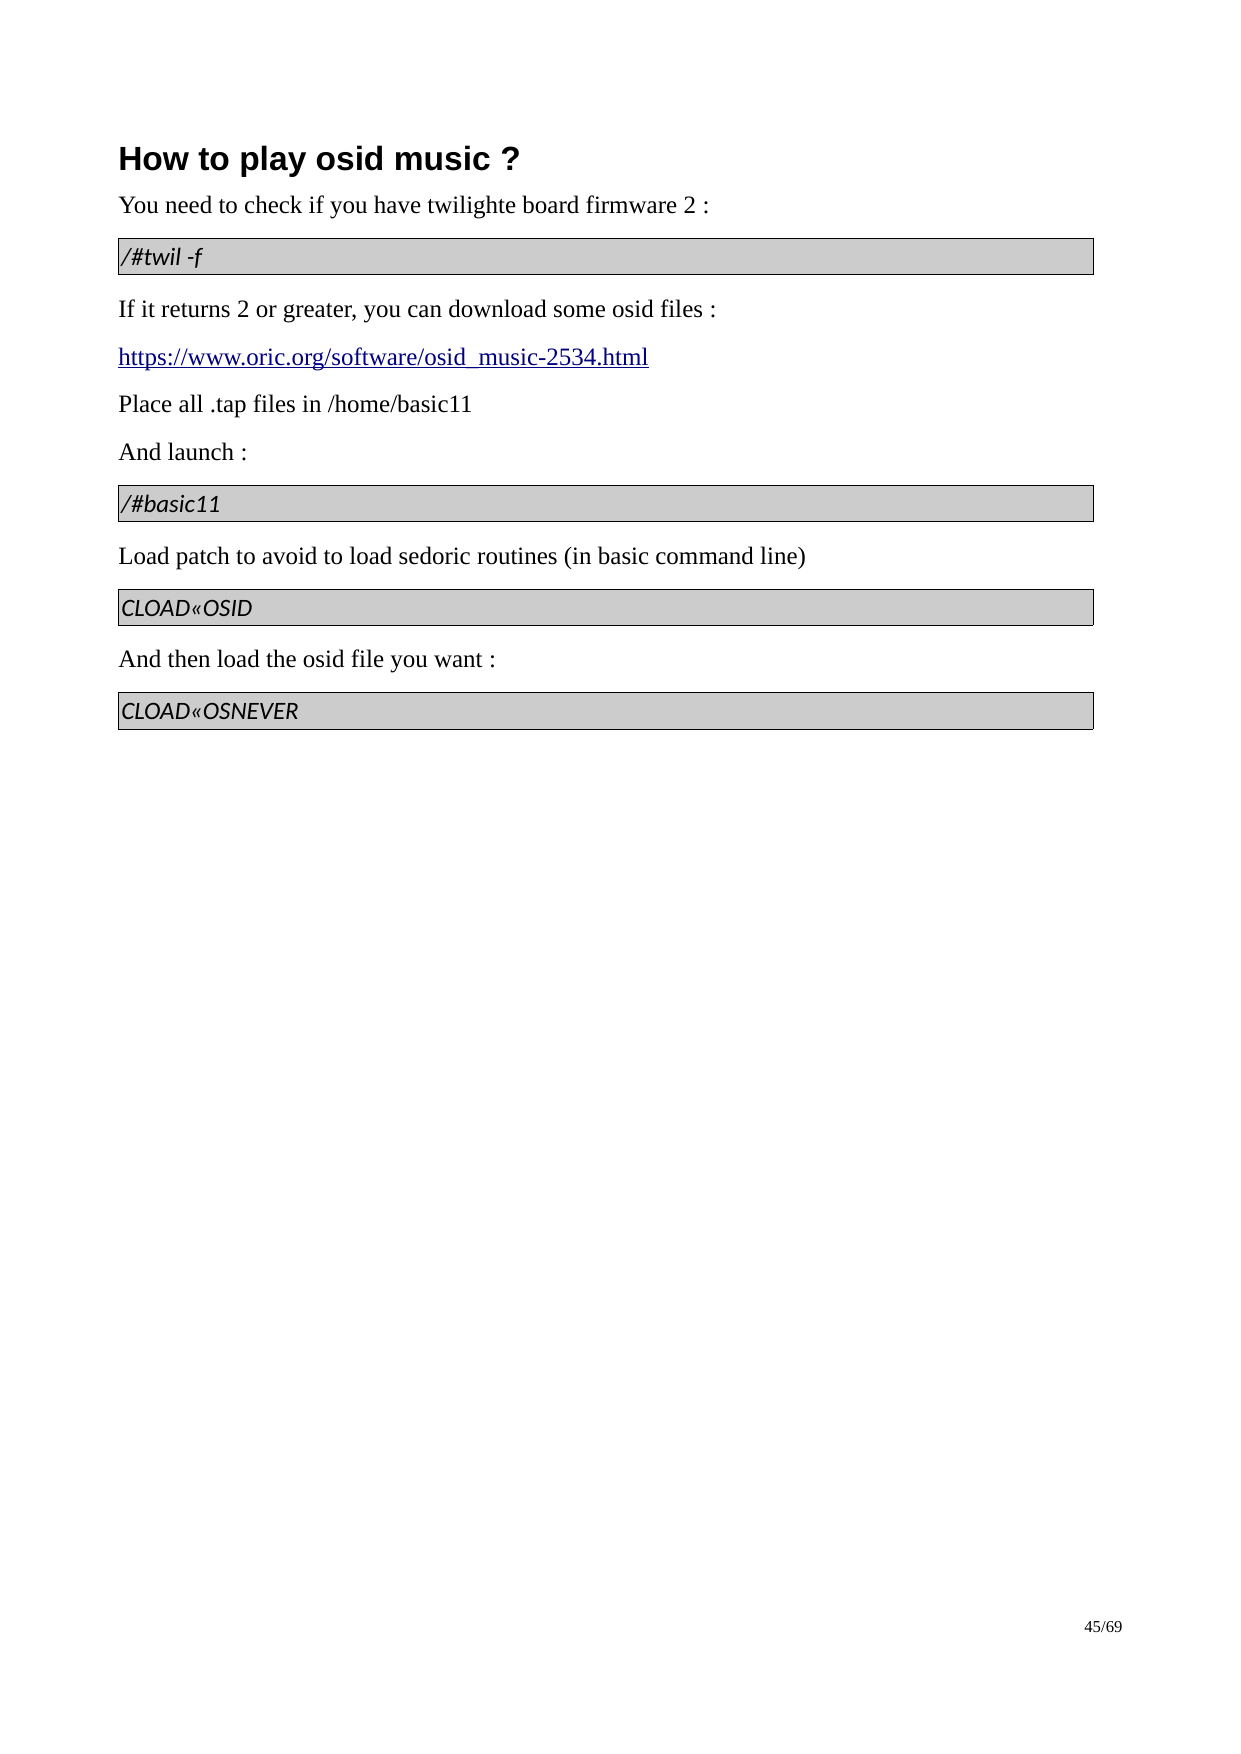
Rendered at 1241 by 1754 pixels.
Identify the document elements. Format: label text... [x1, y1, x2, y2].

text You need to check if you have twilighte board firmware 2 : [118, 190, 1122, 219]
text CLOAD«OSNEVER [119, 693, 1093, 729]
text And launch : [118, 437, 1122, 466]
text /#twil -f [119, 239, 1093, 274]
text Load patch to avoid to load sedoric routines (in basic command line) [118, 541, 1122, 569]
text /#basic11 [119, 486, 1093, 521]
text If it returns 2 or greater, you can download some osid files : [118, 294, 1122, 322]
subtitle How to play osid music ? [118, 139, 1122, 178]
text And then load the osid file you want : [118, 644, 1122, 673]
text Place all .tap files in /home/basic11 [118, 389, 1122, 418]
text CLOAD«OSID [119, 590, 1093, 625]
text https://www.oric.org/software/osid_music-2534.html [118, 342, 1122, 370]
